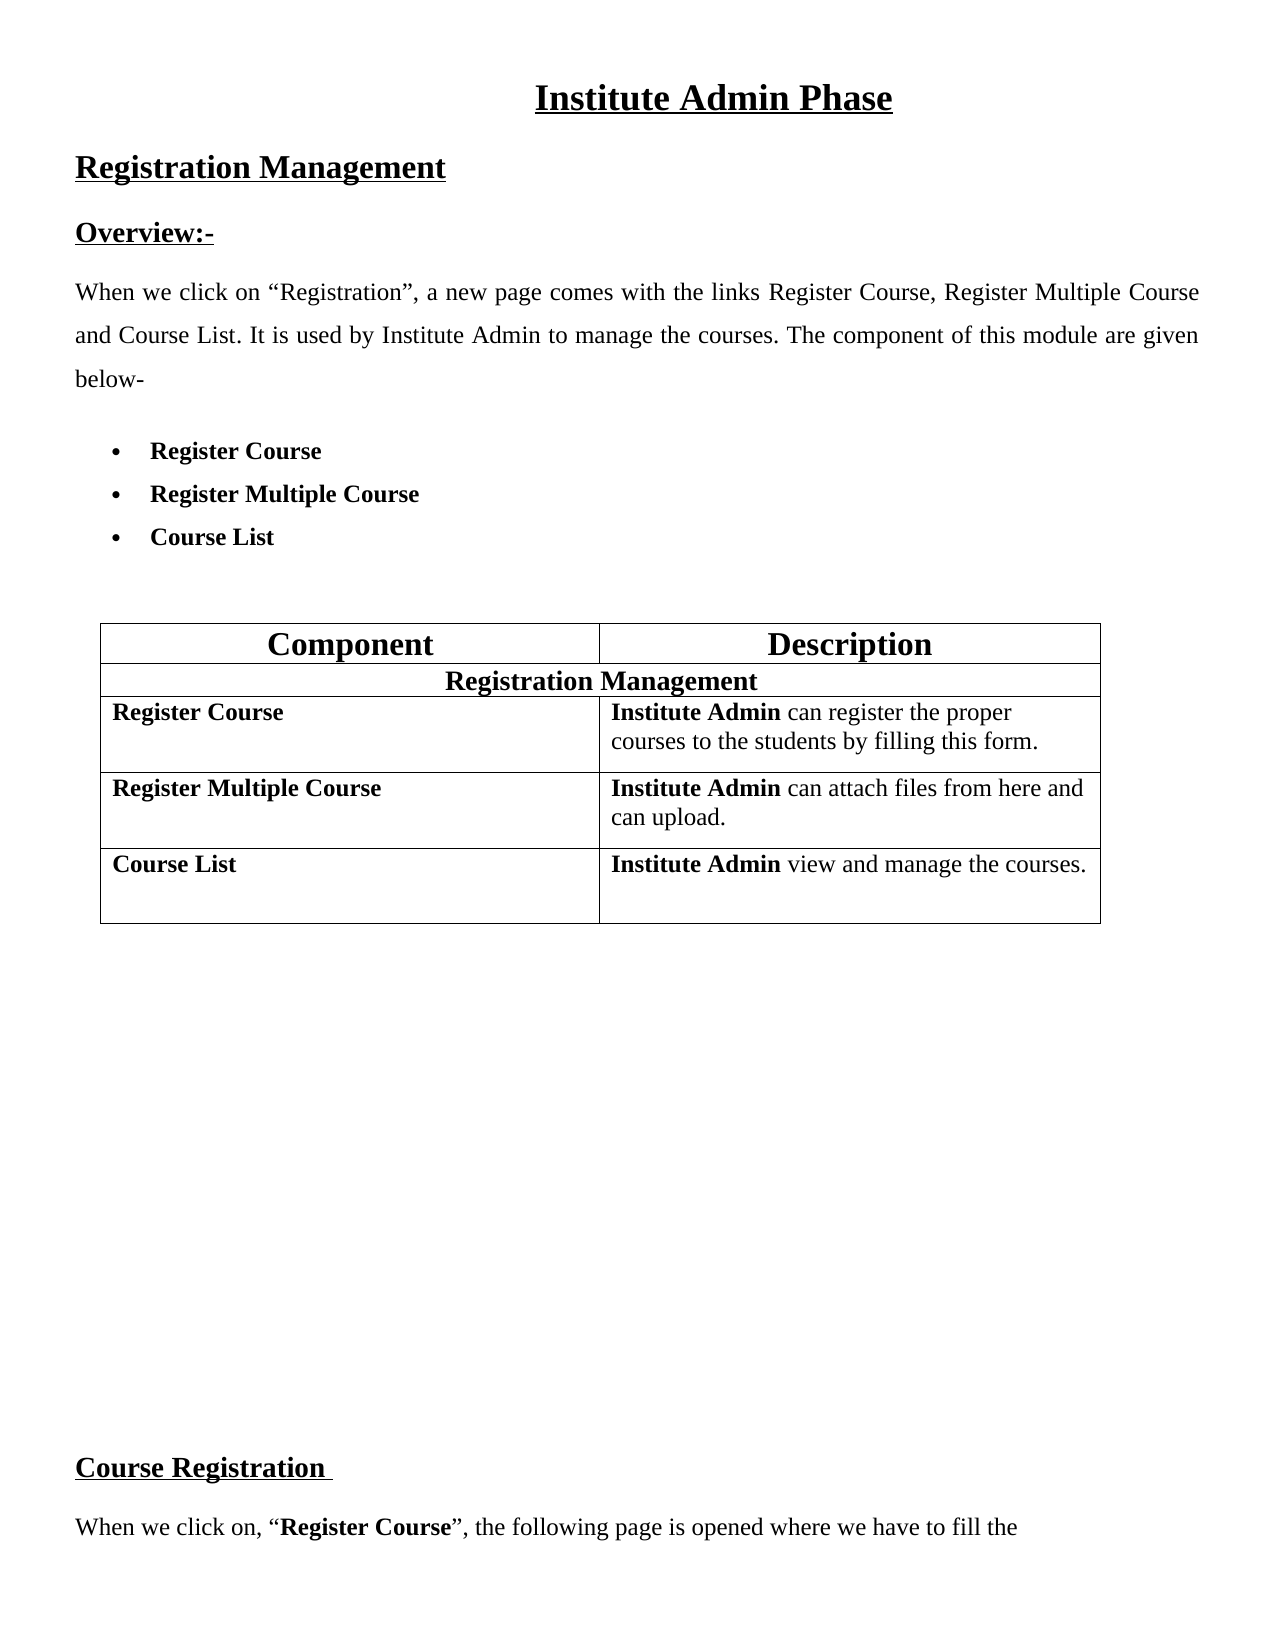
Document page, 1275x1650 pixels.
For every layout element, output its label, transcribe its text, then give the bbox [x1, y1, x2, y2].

table_header Component [101, 624, 599, 663]
text Course Registration [75, 1450, 1200, 1483]
table_header Description [600, 624, 1100, 663]
table_cell Institute Admin can register the proper courses to the students by filling this form. [600, 697, 1100, 772]
list Register Multiple Course [112, 479, 1200, 508]
table_cell Register Course [101, 697, 599, 772]
text When we click on, “Register Course”, the following page is opened where we have to fill the [75, 1512, 1200, 1541]
list Course List [112, 522, 1200, 551]
table_cell Institute Admin view and manage the courses. [600, 849, 1100, 923]
list Register Course [112, 436, 1200, 465]
table_cell Register Multiple Course [101, 773, 599, 848]
text Institute Admin Phase [75, 75, 1200, 118]
text Registration Management [75, 147, 1200, 186]
table_cell Course List [101, 849, 599, 923]
table_cell Registration Management [101, 664, 1100, 696]
table_cell Institute Admin can attach files from here and can upload. [600, 773, 1100, 848]
text When we click on “Registration”, a new page comes with the links Register Course, Register Multiple Course and Course List. It is used by Institute Admin to manage the courses. The component of this module are given below- [75, 277, 1200, 392]
text Overview:- [75, 215, 1200, 248]
